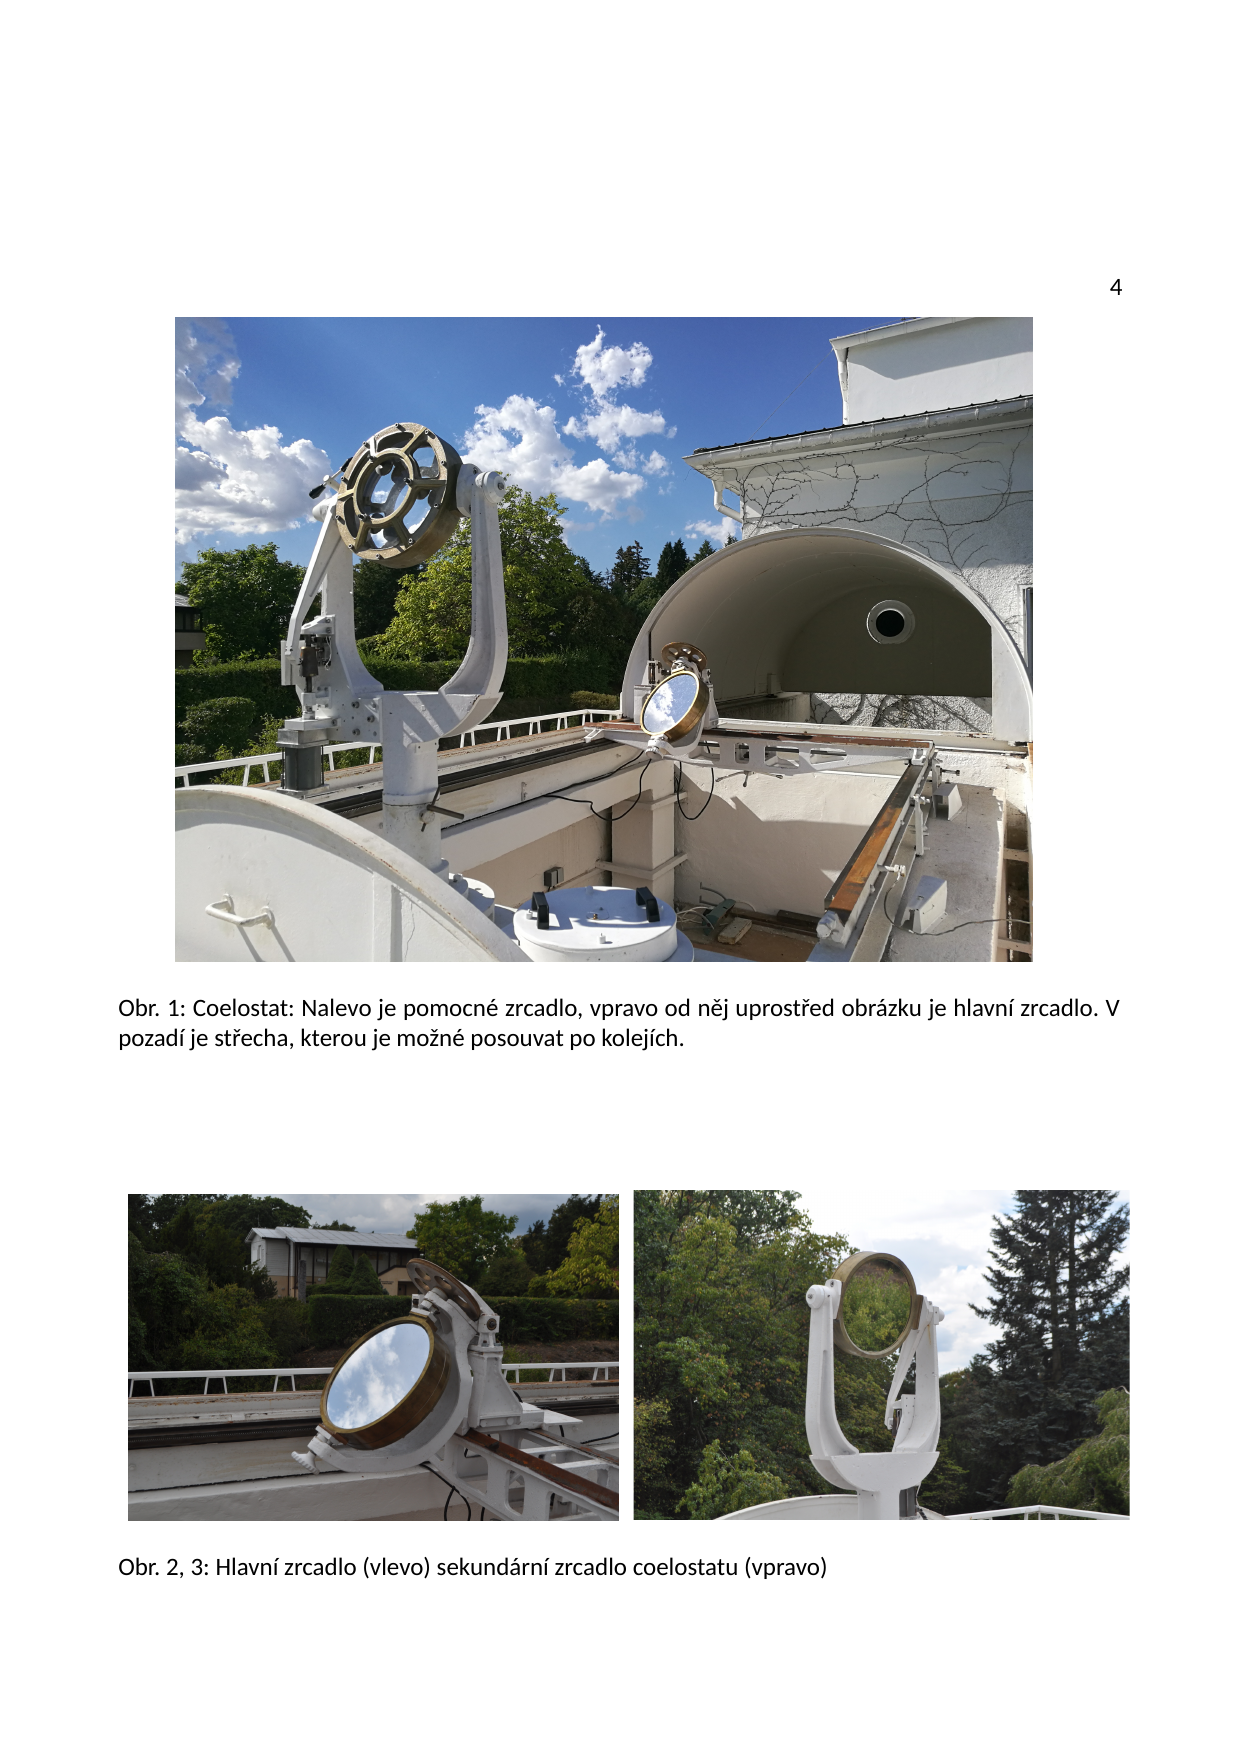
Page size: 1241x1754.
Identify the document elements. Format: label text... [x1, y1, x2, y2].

text Obr. 2, 3: Hlavní zrcadlo (vlevo) sekundární zrcadlo coelostatu (vpravo) [118, 1551, 1122, 1582]
text 4 [118, 271, 1122, 301]
picture [128, 1194, 619, 1521]
picture [175, 317, 1033, 962]
picture [633, 1190, 1130, 1520]
text Obr. 1: Coelostat: Nalevo je pomocné zrcadlo, vpravo od něj uprostřed obrázku je hlavní zrcadlo. V pozadí je střecha, kterou je možné posouvat po kolejích. [118, 992, 1122, 1053]
